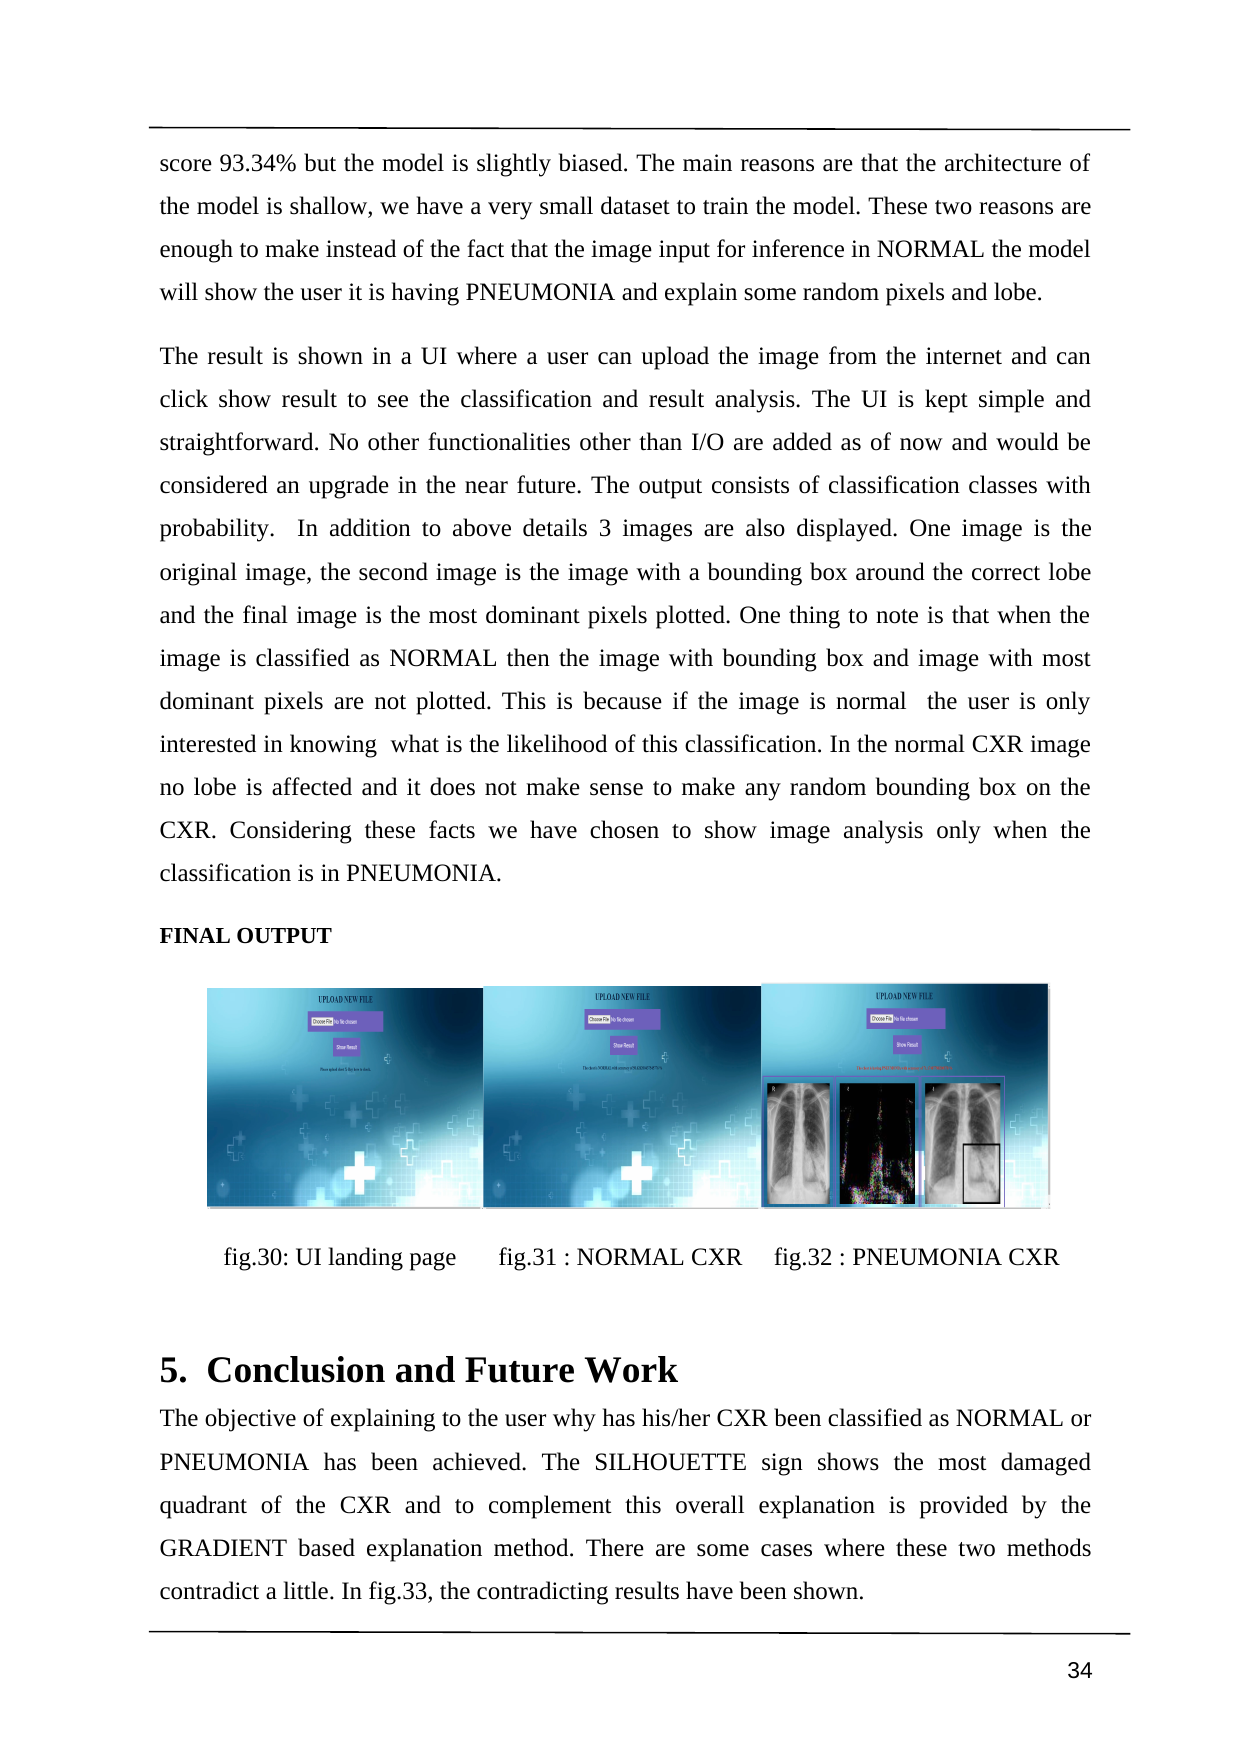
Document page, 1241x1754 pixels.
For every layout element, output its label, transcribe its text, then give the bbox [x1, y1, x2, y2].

text The result is shown in a UI where a user can upload the image from the internet and can click show result to see the classification and result analysis. The UI is kept simple and straightforward. No other functionalities other than I/O are added as of now and would be considered an upgrade in the near future. The output consists of classification classes with probability. In addition to above details 3 images are also displayed. One image is the original image, the second image is the image with a bounding box around the correct lobe and the final image is the most dominant pixels plotted. One thing to note is that when the image is classified as NORMAL then the image with bounding box and image with most dominant pixels are not plotted. This is because if the image is normal the user is only interested in knowing what is the likelihood of this classification. In the normal CXR image no lobe is affected and it does not make sense to make any random bounding box on the CXR. Considering these facts we have chosen to show image analysis only when the classification is in PNEUMONIA. [159, 341, 1092, 887]
text score 93.34% but the model is slightly biased. The main reasons are that the architecture of the model is shallow, we have a very small dataset to train the model. These two reasons are enough to make instead of the fact that the image input for inference in NORMAL the model will show the user it is having PNEUMONIA and explain some random pixels and lobe. [159, 148, 1092, 306]
text fig.30: UI landing page fig.31 : NORMAL CXR fig.32 : PNEUMONIA CXR [159, 1242, 1092, 1271]
subtitle 5. Conclusion and Future Work [159, 1348, 1092, 1391]
text The objective of explaining to the user why has his/her CXR been classified as NORMAL or PNEUMONIA has been achieved. The SILHOUETTE sign shows the most damaged quadrant of the CXR and to complement this overall explanation is provided by the GRADIENT based explanation method. There are some cases where these two methods contradict a little. In fig.33, the contradicting results have been shown. [159, 1403, 1092, 1605]
text FINAL OUTPUT [159, 922, 1092, 949]
picture [207, 982, 1051, 1209]
